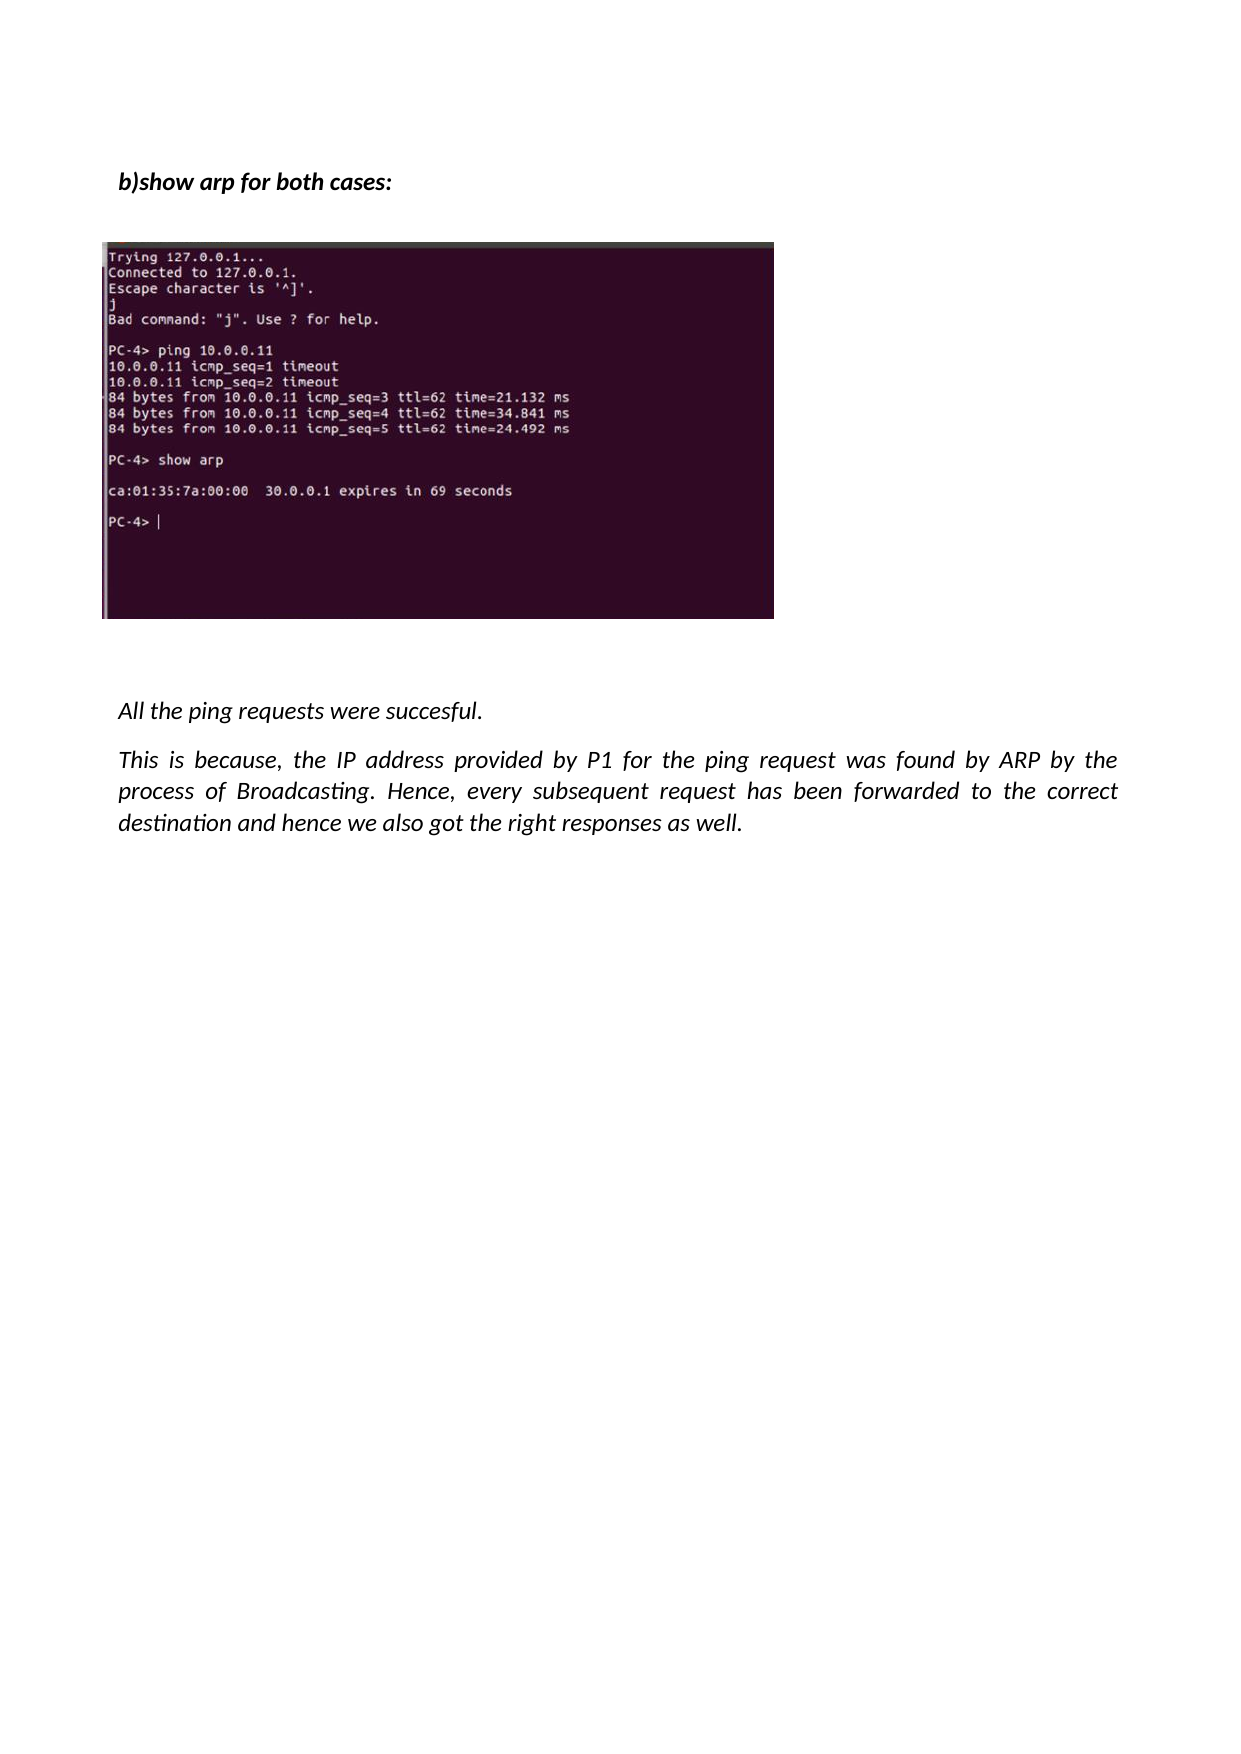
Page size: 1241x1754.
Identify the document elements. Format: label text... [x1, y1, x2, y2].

text This is because, the IP address provided by P1 for the ping request was found by ARP by the process of Broadcasting. Hence, every subsequent request has been forwarded to the correct destination and hence we also got the right responses as well. [118, 744, 1122, 838]
text b)show arp for both cases: [118, 166, 1122, 197]
text All the ping requests were succesful. [118, 696, 1122, 726]
picture [102, 242, 774, 619]
